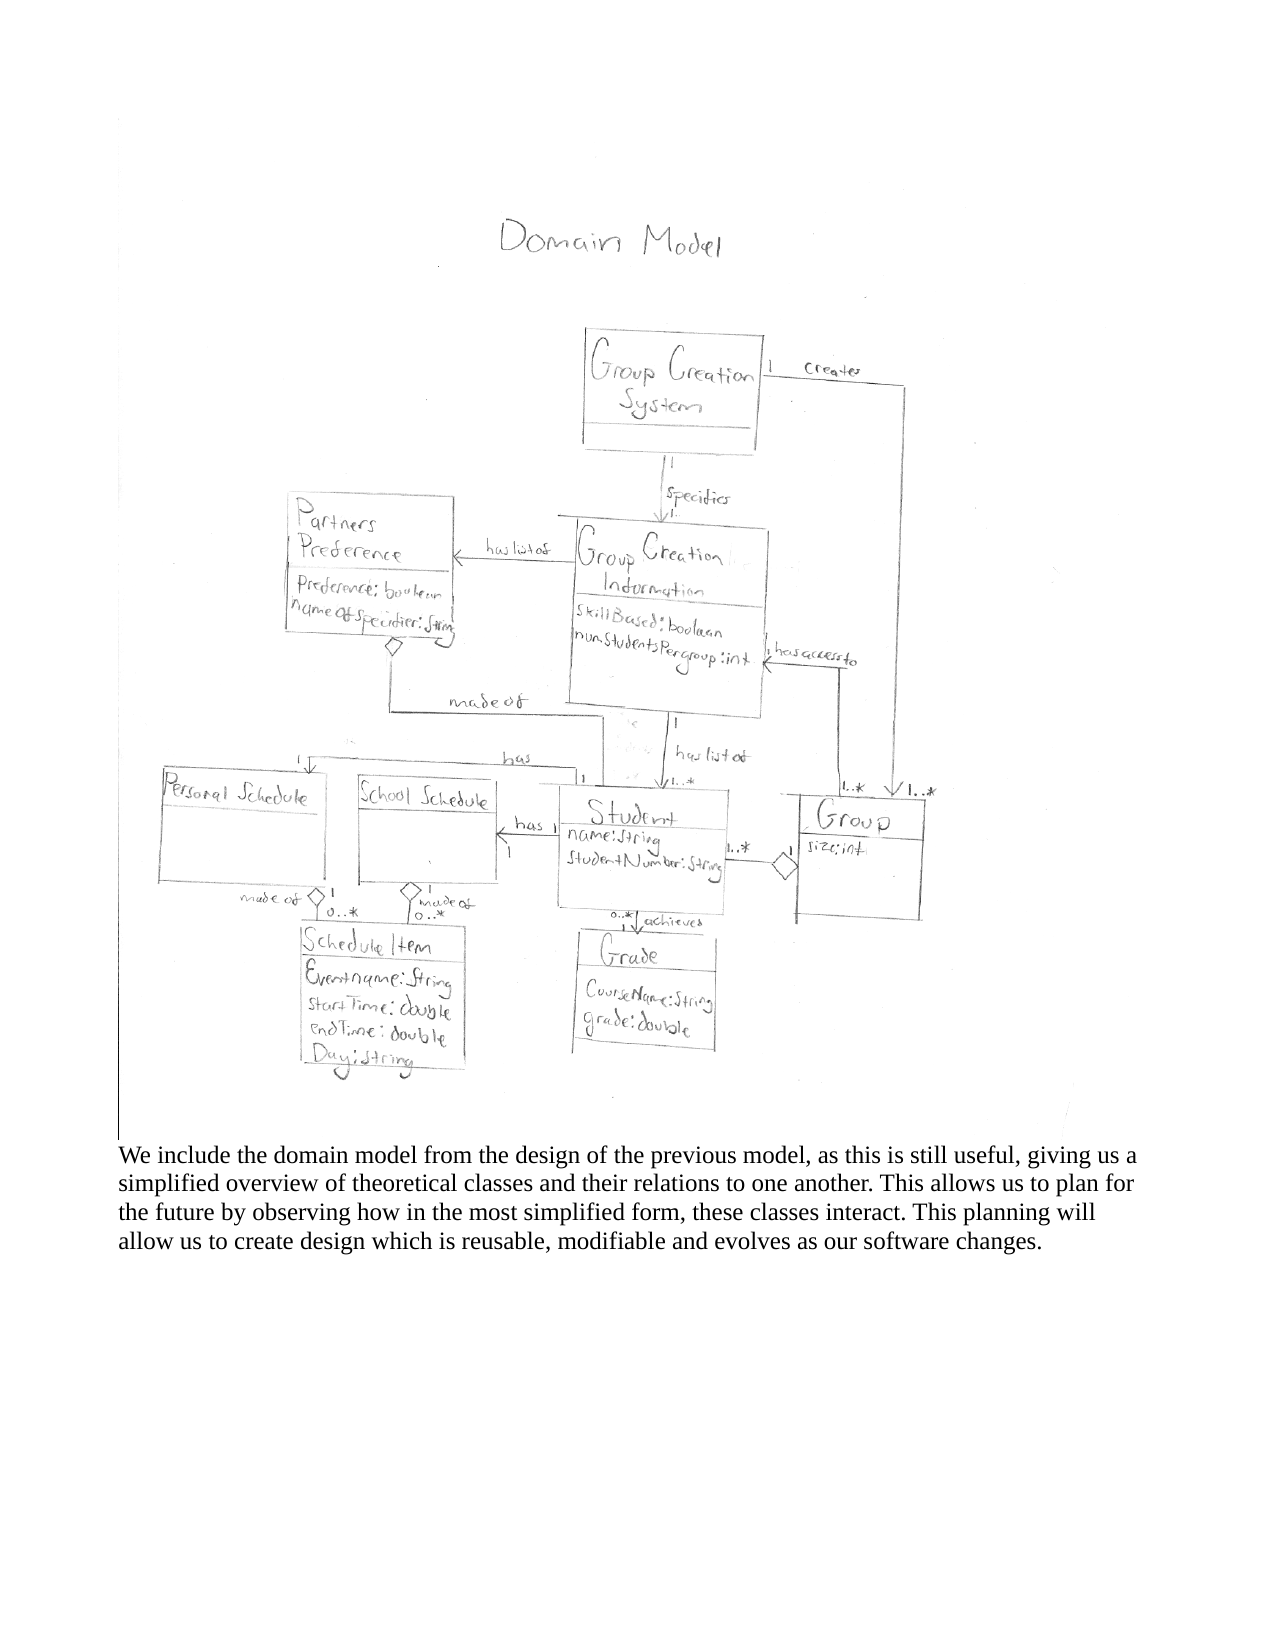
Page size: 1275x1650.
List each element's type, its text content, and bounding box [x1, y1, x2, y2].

picture [118, 118, 1157, 1140]
text We include the domain model from the design of the previous model, as this is still useful, giving us a simplified overview of theoretical classes and their relations to one another. This allows us to plan for the future by observing how in the most simplified form, these classes interact. This planning will allow us to create design which is reusable, modifiable and evolves as our software changes. [118, 1140, 1157, 1255]
